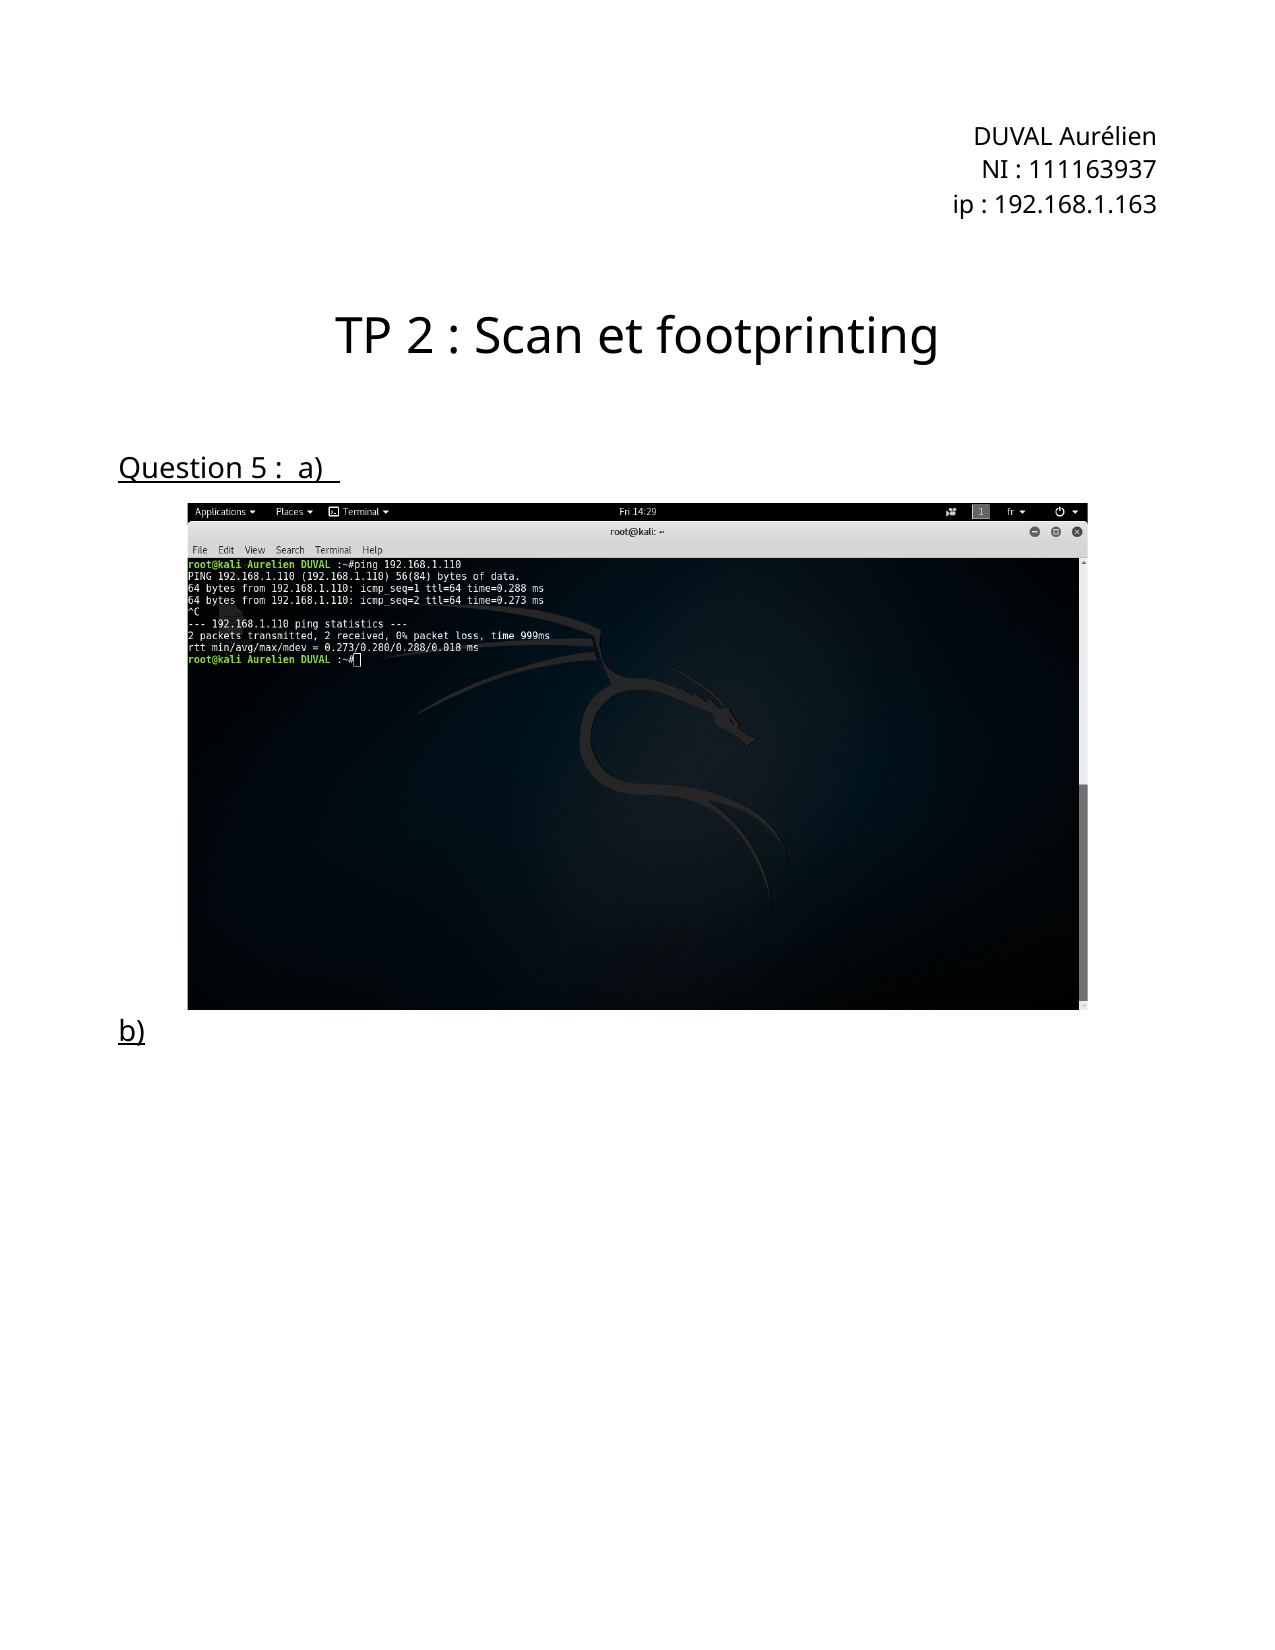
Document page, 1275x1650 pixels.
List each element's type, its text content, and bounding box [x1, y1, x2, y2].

text ip : 192.168.1.163 [118, 186, 1157, 220]
text NI : 111163937 [118, 152, 1157, 186]
text DUVAL Aurélien [118, 118, 1157, 152]
text b) [118, 487, 1157, 1049]
picture [187, 503, 1088, 1010]
text TP 2 : Scan et footprinting [118, 300, 1157, 368]
text Question 5 : a) [118, 447, 1157, 487]
